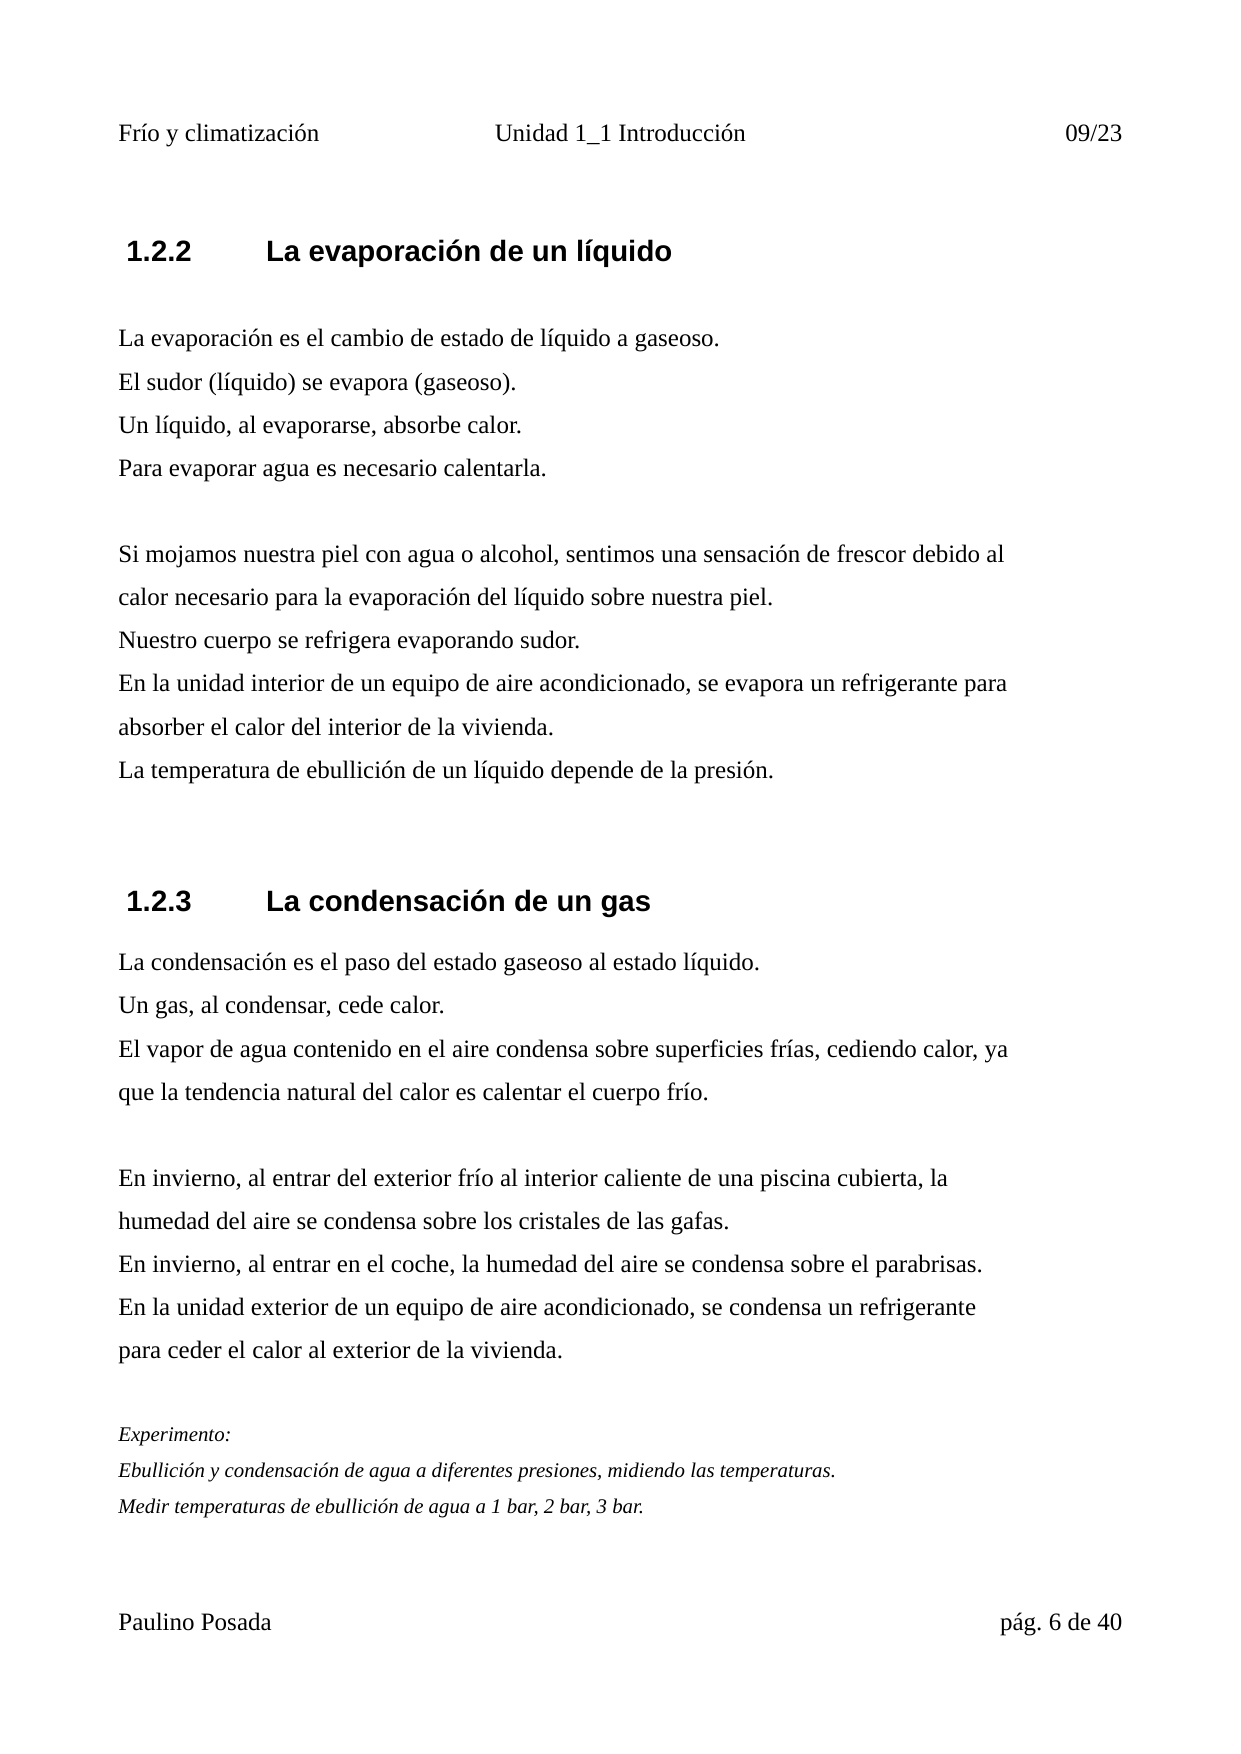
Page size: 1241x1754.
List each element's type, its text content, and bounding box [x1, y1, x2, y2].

text En invierno, al entrar en el coche, la humedad del aire se condensa sobre el parabrisas. [118, 1249, 1122, 1278]
text La temperatura de ebullición de un líquido depende de la presión. [118, 755, 1122, 783]
text El sudor (líquido) se evapora (gaseoso). [118, 367, 1122, 395]
text Nuestro cuerpo se refrigera evaporando sudor. [118, 625, 1122, 654]
text para ceder el calor al exterior de la vivienda. [118, 1336, 1122, 1364]
text absorber el calor del interior de la vivienda. [118, 712, 1122, 740]
text En la unidad interior de un equipo de aire acondicionado, se evapora un refrigerante para [118, 668, 1122, 697]
text El vapor de agua contenido en el aire condensa sobre superficies frías, cediendo calor, ya [118, 1034, 1122, 1062]
text calor necesario para la evaporación del líquido sobre nuestra piel. [118, 582, 1122, 611]
text Si mojamos nuestra piel con agua o alcohol, sentimos una sensación de frescor debido al [118, 539, 1122, 568]
subtitle La evaporación de un líquido [118, 234, 1122, 268]
text Experimento: [118, 1422, 1122, 1446]
text Un gas, al condensar, cede calor. [118, 991, 1122, 1019]
text Para evaporar agua es necesario calentarla. [118, 453, 1122, 482]
text Ebullición y condensación de agua a diferentes presiones, midiendo las temperaturas. [118, 1458, 1122, 1482]
text que la tendencia natural del calor es calentar el cuerpo frío. [118, 1077, 1122, 1106]
text En invierno, al entrar del exterior frío al interior caliente de una piscina cubierta, la [118, 1163, 1122, 1192]
subtitle La condensación de un gas [118, 884, 1122, 918]
text La condensación es el paso del estado gaseoso al estado líquido. [118, 947, 1122, 976]
text En la unidad exterior de un equipo de aire acondicionado, se condensa un refrigerante [118, 1292, 1122, 1321]
text La evaporación es el cambio de estado de líquido a gaseoso. [118, 323, 1122, 352]
text Medir temperaturas de ebullición de agua a 1 bar, 2 bar, 3 bar. [118, 1494, 1122, 1518]
text humedad del aire se condensa sobre los cristales de las gafas. [118, 1206, 1122, 1235]
text Un líquido, al evaporarse, absorbe calor. [118, 410, 1122, 438]
